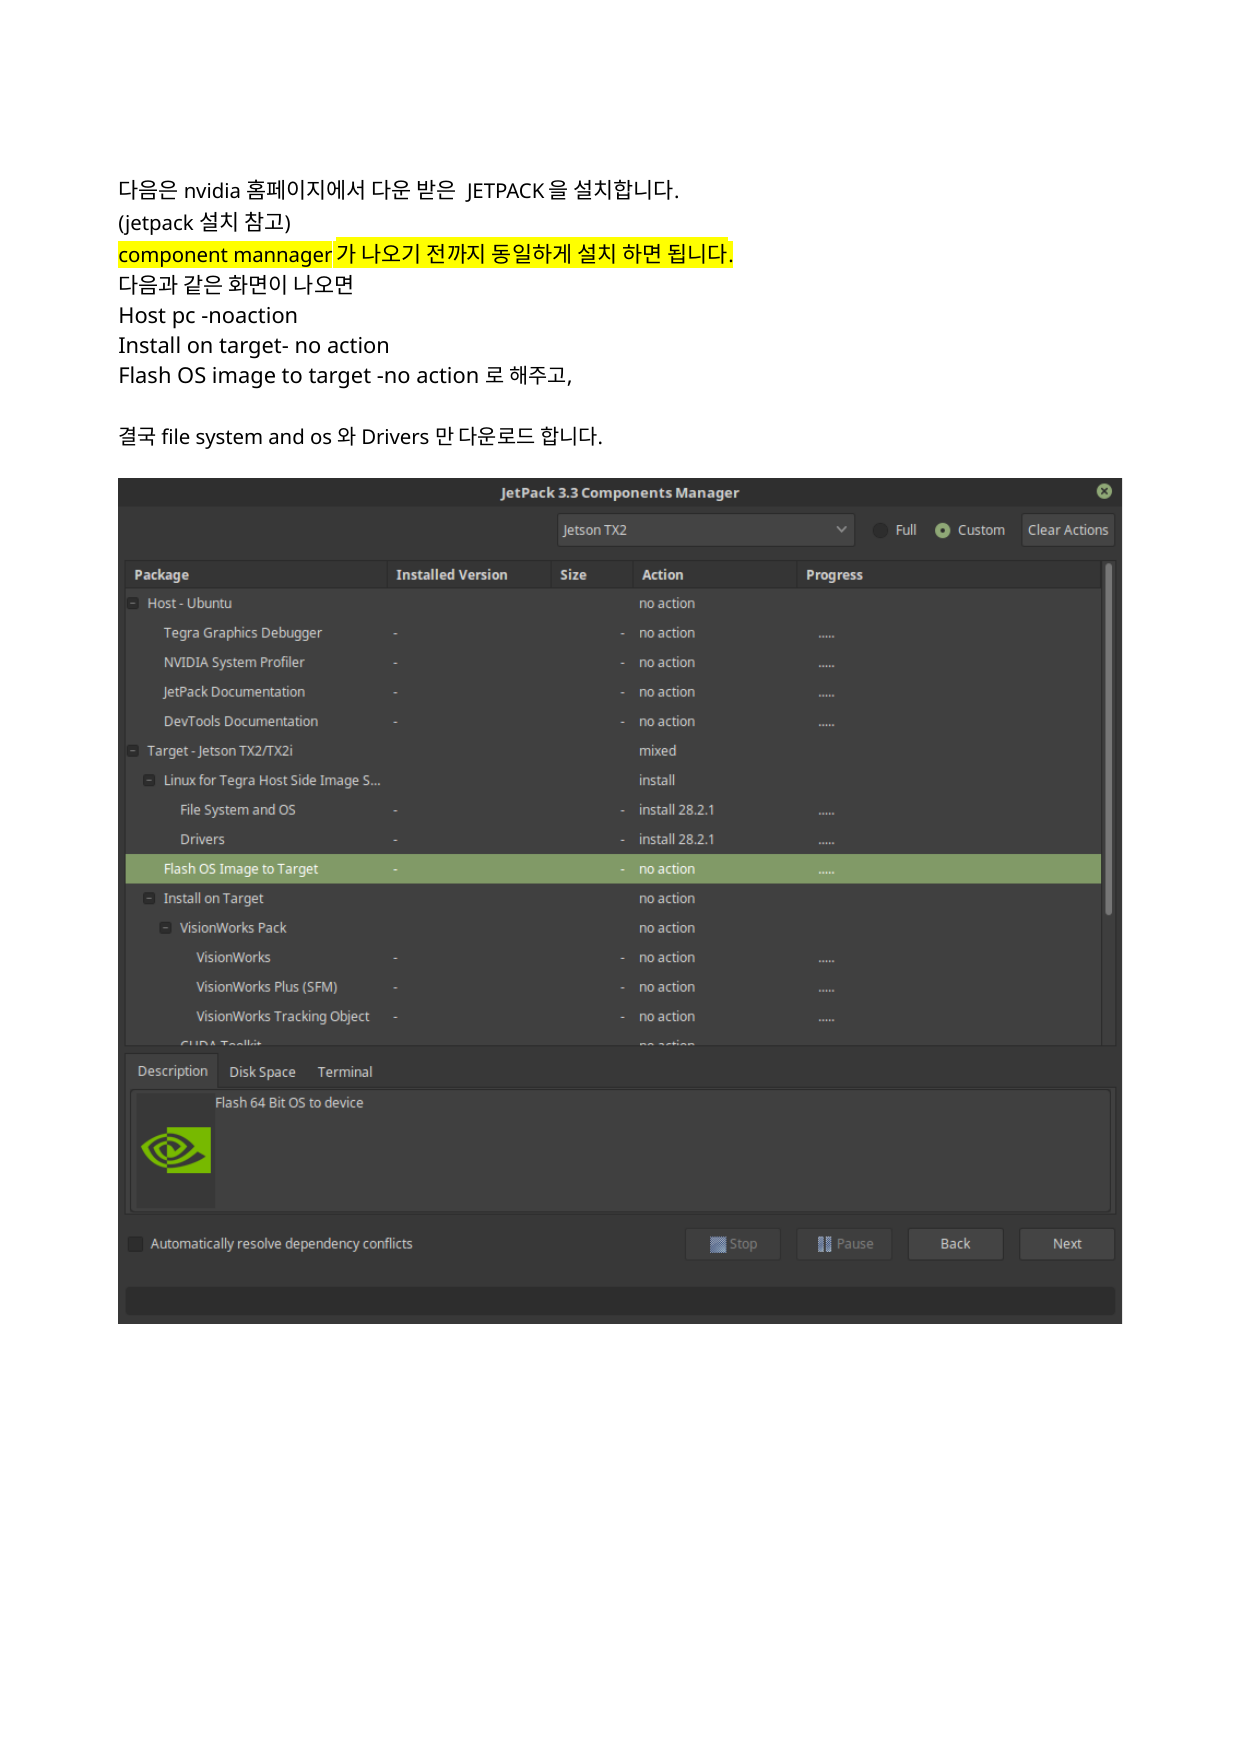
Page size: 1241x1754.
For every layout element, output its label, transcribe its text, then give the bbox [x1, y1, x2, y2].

text 다음과 같은 화면이 나오면 [118, 268, 1122, 300]
picture [118, 478, 1123, 1324]
text component mannager가 나오기 전까지 동일하게 설치 하면 됩니다. [118, 237, 1122, 268]
text Install on target- no action [118, 330, 1122, 360]
text (jetpack 설치 참고) [118, 205, 1122, 237]
text Host pc -noaction [118, 300, 1122, 330]
text 다음은 nvidia 홈페이지에서 다운 받은 JETPACK을 설치합니다. [118, 173, 1122, 205]
text Flash OS image to target -no action 로 해주고, [118, 360, 1122, 390]
text 결국 file system and os 와 Drivers 만 다운로드 합니다. [118, 420, 1122, 450]
